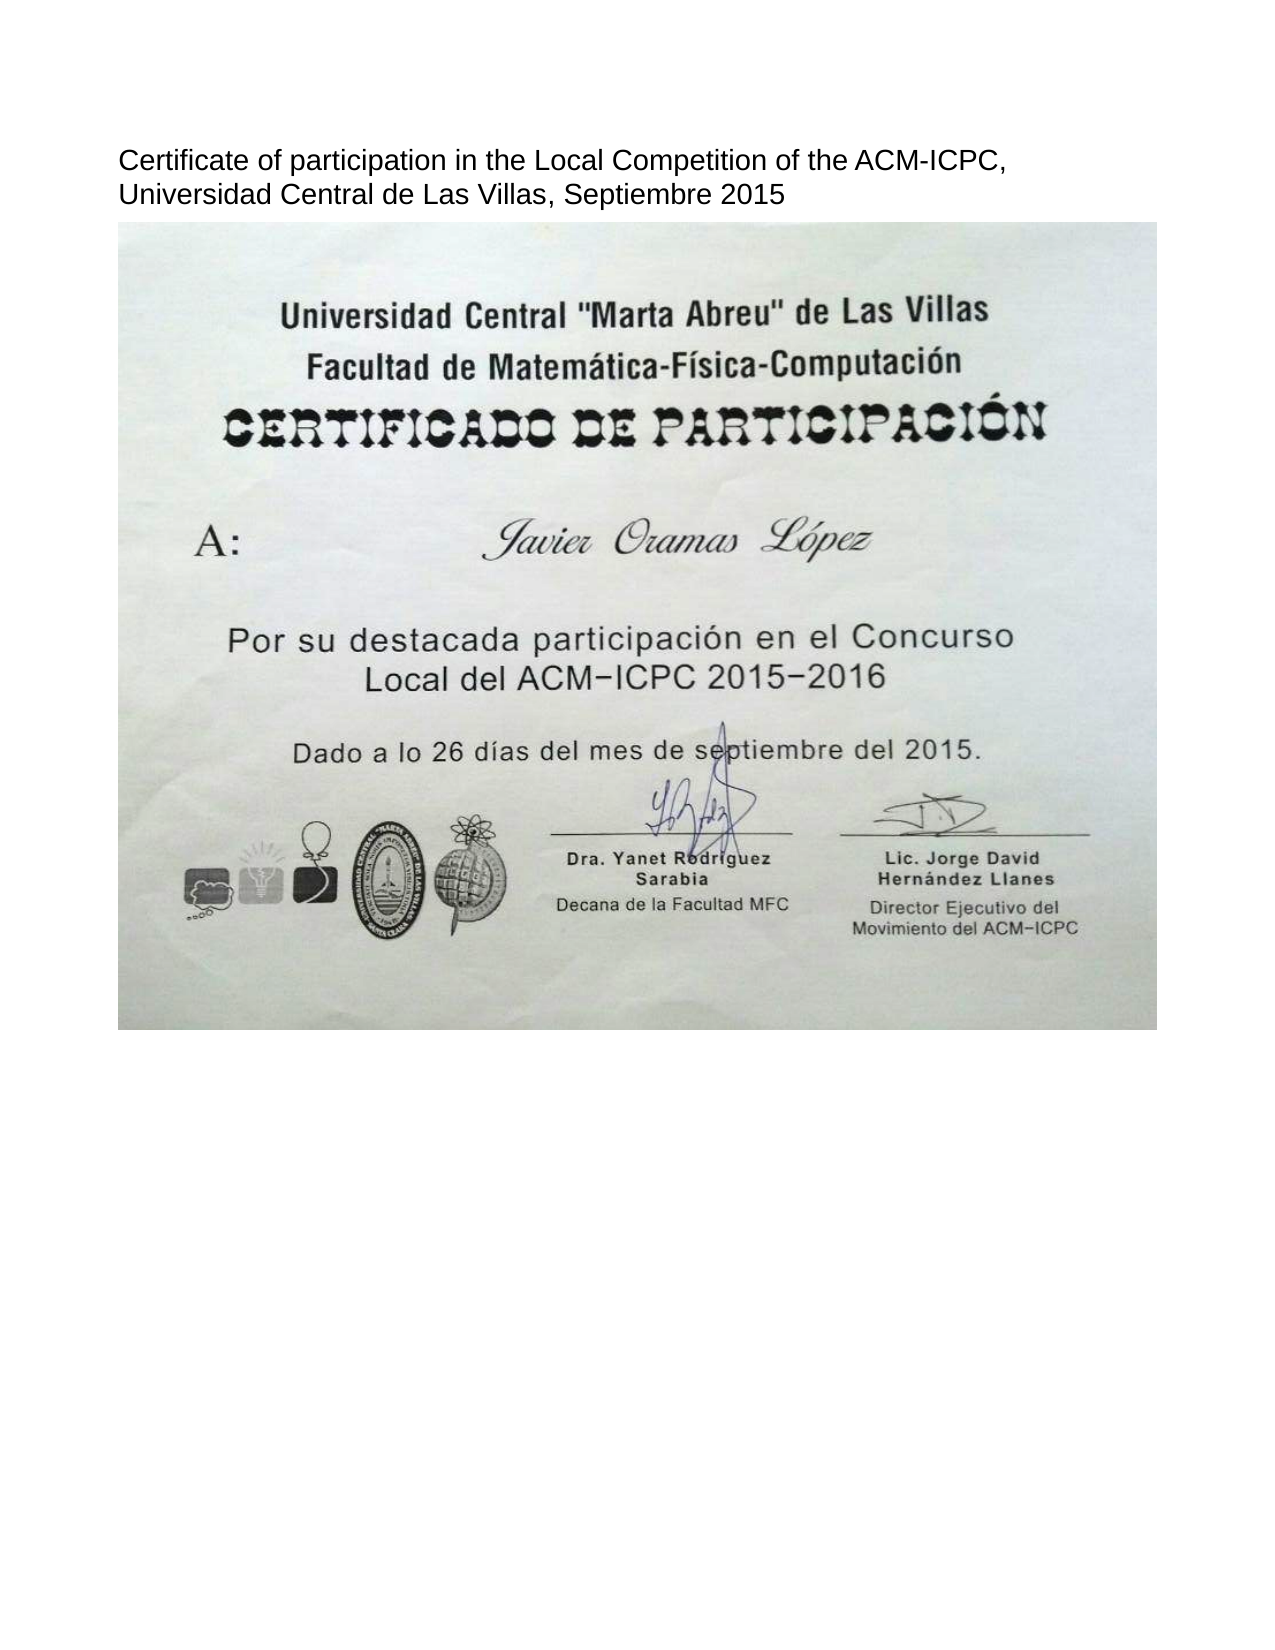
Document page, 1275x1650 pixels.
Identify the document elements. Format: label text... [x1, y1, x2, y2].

subtitle Certificate of participation in the Local Competition of the ACM-ICPC, Universidad Central de Las Villas, Septiembre 2015 [118, 143, 1157, 210]
picture [118, 222, 1157, 1030]
